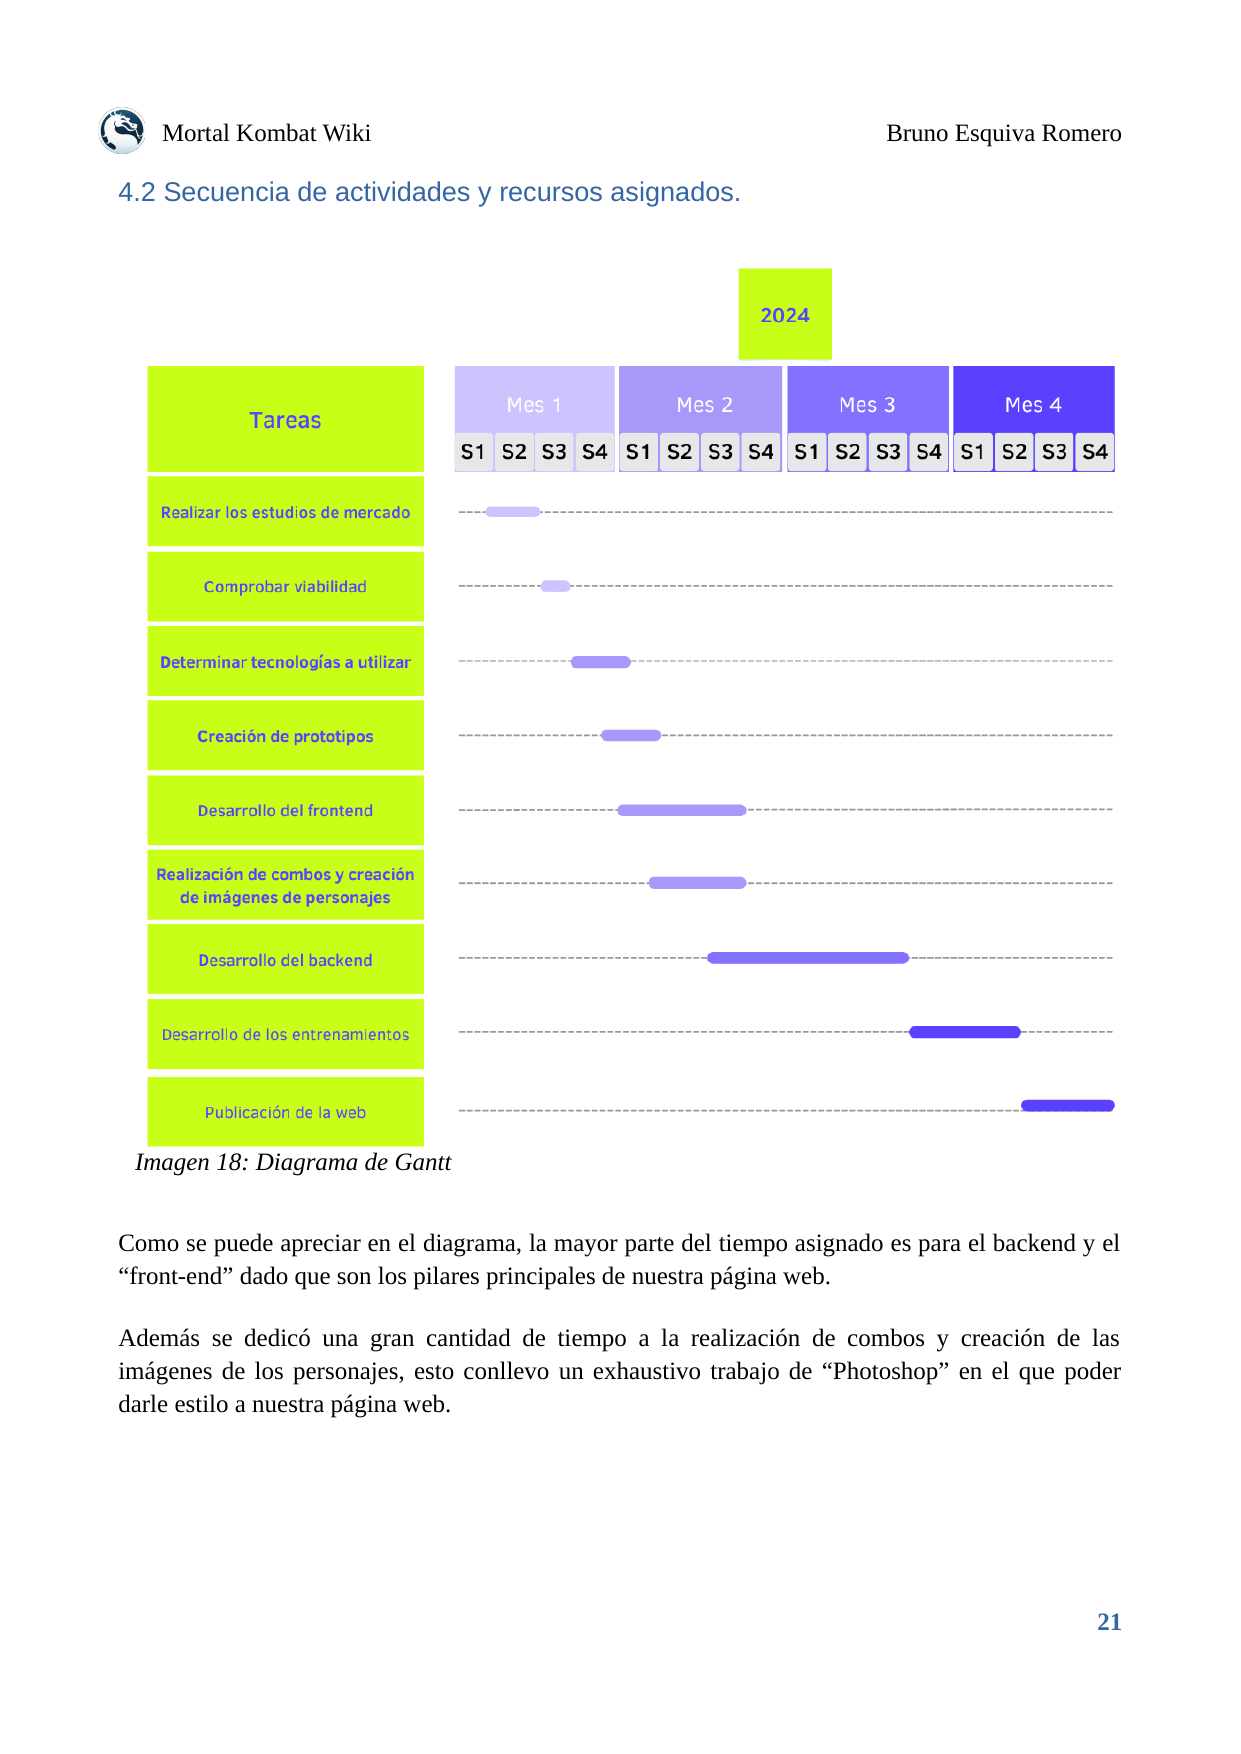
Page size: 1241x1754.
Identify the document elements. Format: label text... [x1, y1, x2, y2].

picture [134, 230, 1117, 1148]
text Además se dedicó una gran cantidad de tiempo a la realización de combos y creación de las imágenes de los personajes, esto conllevo un exhaustivo trabajo de “Photoshop” en el que poder darle estilo a nuestra página web. [118, 1323, 1122, 1418]
picture [98, 107, 145, 154]
subtitle 4.2 Secuencia de actividades y recursos asignados. [118, 176, 1122, 208]
text Imagen 18: Diagrama de Gantt [135, 1148, 1117, 1176]
text Como se puede apreciar en el diagrama, la mayor parte del tiempo asignado es para el backend y el “front-end” dado que son los pilares principales de nuestra página web. [118, 1228, 1122, 1290]
